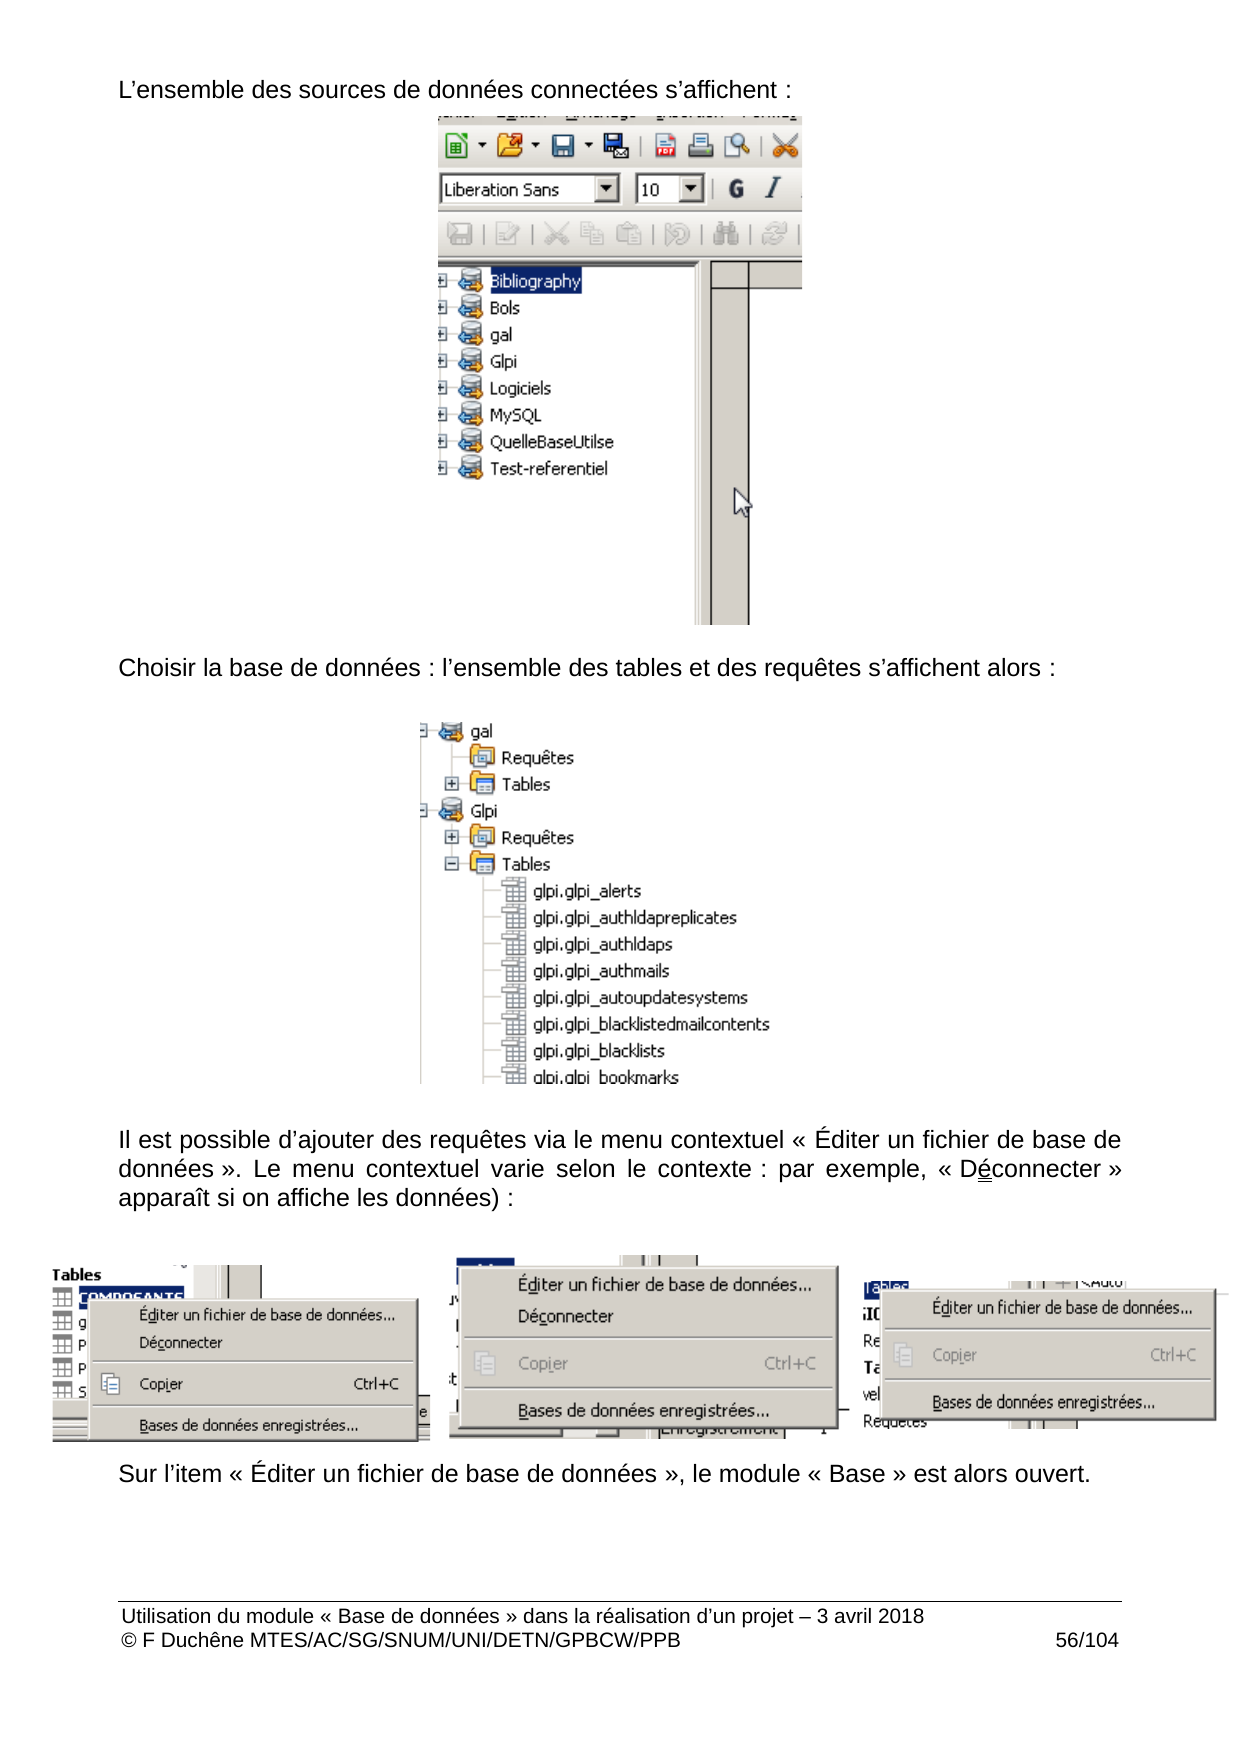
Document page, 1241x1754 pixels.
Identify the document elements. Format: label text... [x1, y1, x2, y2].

picture [449, 1255, 850, 1439]
text Choisir la base de données : l’ensemble des tables et des requêtes s’affichent alors : [118, 652, 1122, 681]
picture [420, 722, 821, 1084]
picture [52, 1265, 431, 1442]
text Sur l’item « Éditer un fichier de base de données », le module « Base » est alors ouvert. [118, 1459, 1122, 1487]
text Il est possible d’ajouter des requêtes via le menu contextuel « Éditer un fichier de base de données ». Le menu contextuel varie selon le contexte : par exemple, « Déconnecter » apparaît si on affiche les données) : [118, 1125, 1122, 1211]
picture [863, 1281, 1229, 1429]
text L’ensemble des sources de données connectées s’affichent : [118, 75, 1122, 104]
